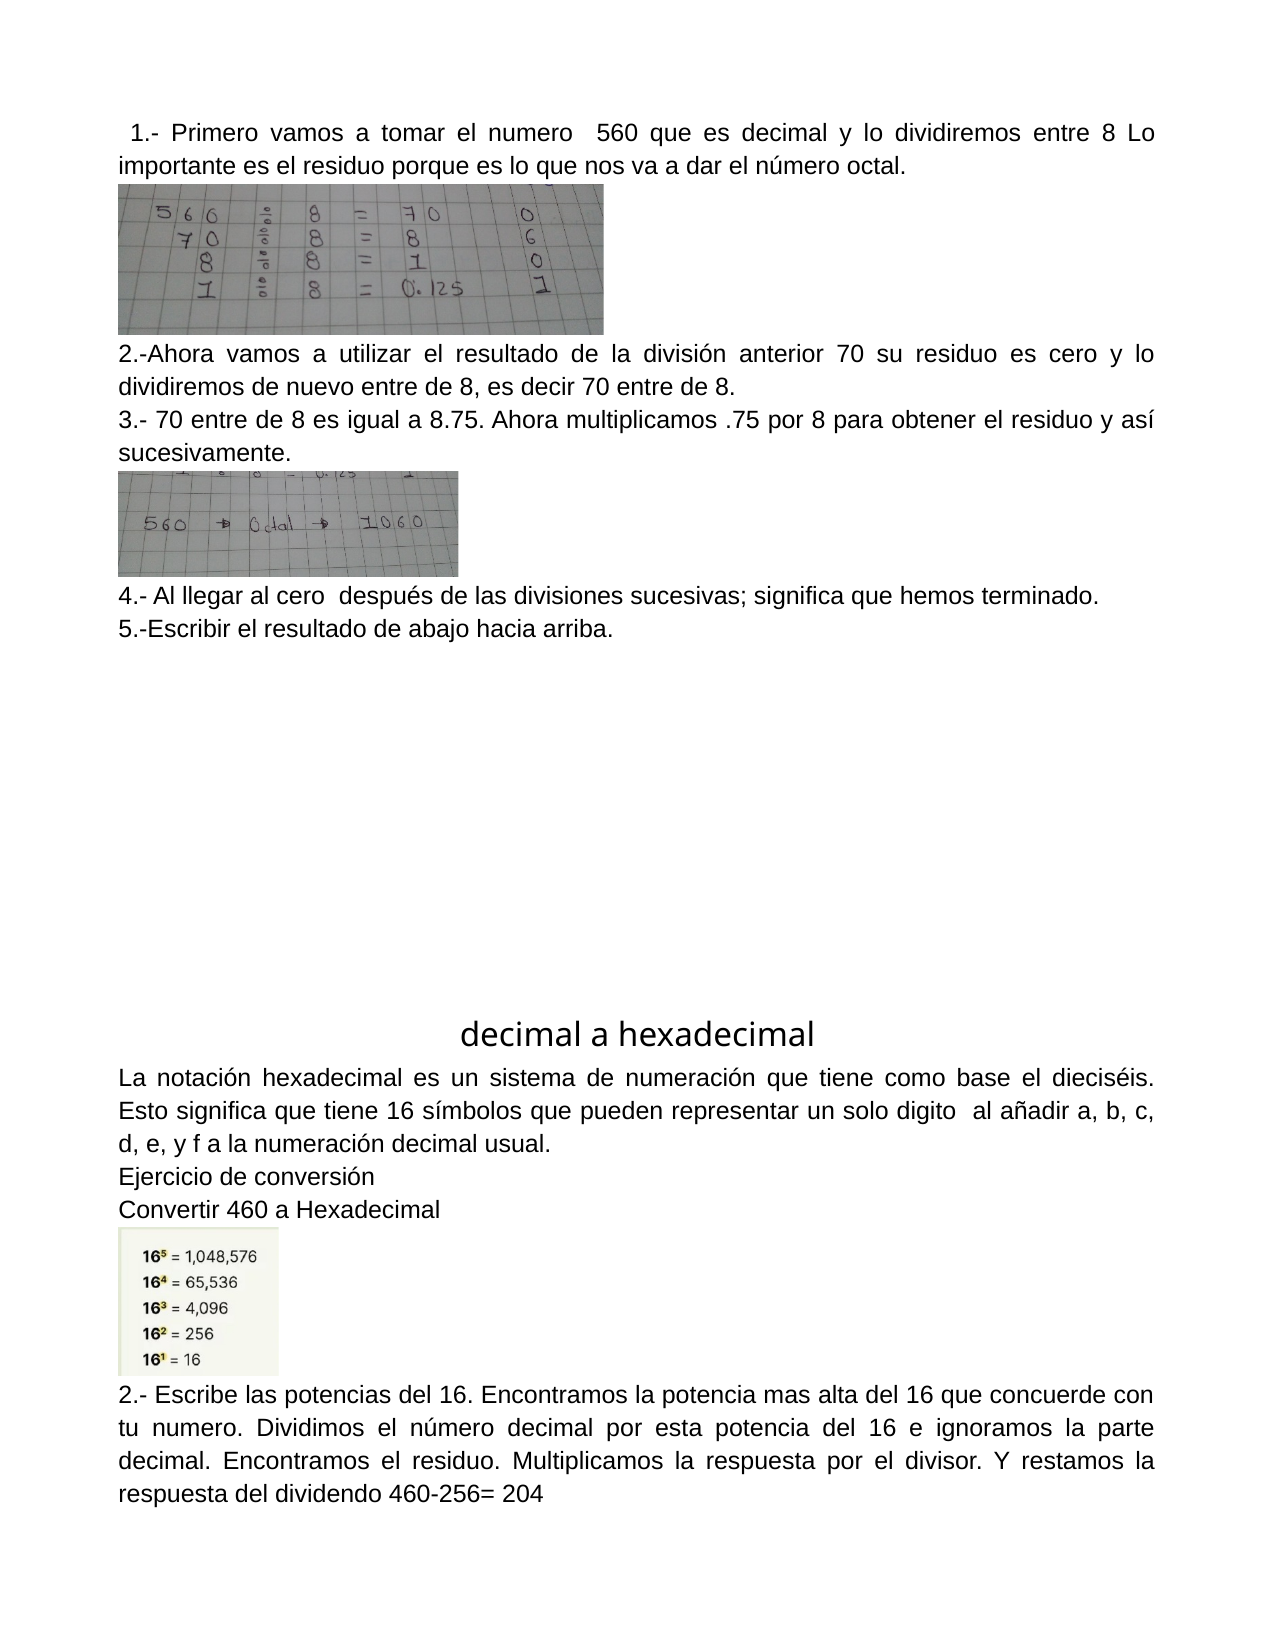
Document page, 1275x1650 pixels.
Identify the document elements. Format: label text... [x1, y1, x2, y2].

text 3.- 70 entre de 8 es igual a 8.75. Ahora multiplicamos .75 por 8 para obtener el residuo y así sucesivamente. [118, 405, 1157, 467]
text Convertir 460 a Hexadecimal [118, 1195, 1157, 1223]
picture [118, 184, 604, 335]
text 4.- Al llegar al cero después de las divisiones sucesivas; significa que hemos terminado. [118, 581, 1157, 610]
text Ejercicio de conversión [118, 1162, 1157, 1190]
text 2.- Escribe las potencias del 16. Encontramos la potencia mas alta del 16 que concuerde con tu numero. Dividimos el número decimal por esta potencia del 16 e ignoramos la parte decimal. Encontramos el residuo. Multiplicamos la respuesta por el divisor. Y restamos la respuesta del dividendo 460-256= 204 [118, 1380, 1157, 1508]
text La notación hexadecimal es un sistema de numeración que tiene como base el dieciséis. Esto significa que tiene 16 símbolos que pueden representar un solo digito al añadir a, b, c, d, e, y f a la numeración decimal usual. [118, 1063, 1157, 1157]
picture [118, 1227, 279, 1376]
picture [118, 471, 459, 577]
text decimal a hexadecimal [118, 1010, 1157, 1056]
text 5.-Escribir el resultado de abajo hacia arriba. [118, 614, 1157, 643]
text 2.-Ahora vamos a utilizar el resultado de la división anterior 70 su residuo es cero y lo dividiremos de nuevo entre de 8, es decir 70 entre de 8. [118, 339, 1157, 401]
text 1.- Primero vamos a tomar el numero 560 que es decimal y lo dividiremos entre 8 Lo importante es el residuo porque es lo que nos va a dar el número octal. [118, 118, 1157, 180]
